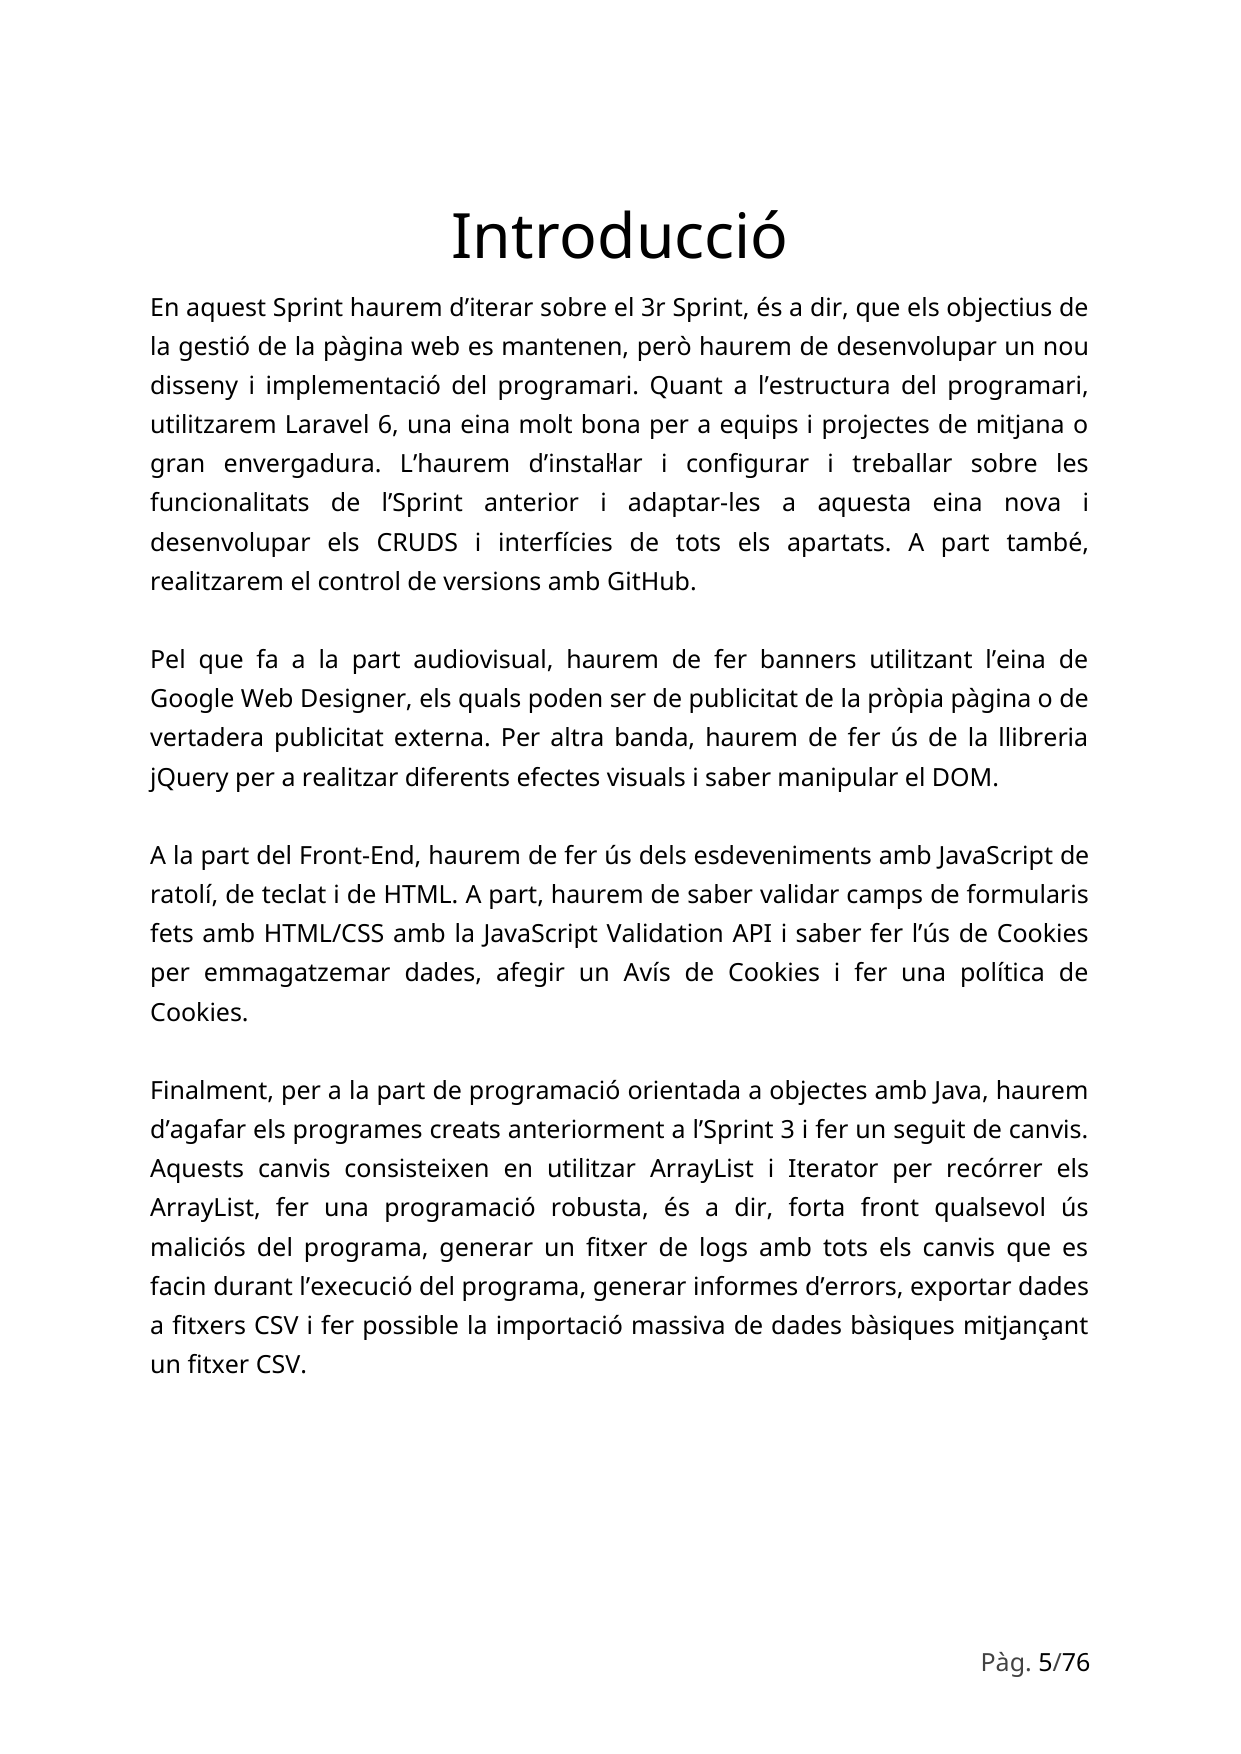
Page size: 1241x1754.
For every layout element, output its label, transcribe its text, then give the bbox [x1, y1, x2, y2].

text En aquest Sprint haurem d’iterar sobre el 3r Sprint, és a dir, que els objectius de la gestió de la pàgina web es mantenen, però haurem de desenvolupar un nou disseny i implementació del programari. Quant a l’estructura del programari, utilitzarem Laravel 6, una eina molt bona per a equips i projectes de mitjana o gran envergadura. L’haurem d’instal·lar i configurar i treballar sobre les funcionalitats de l’Sprint anterior i adaptar-les a aquesta eina nova i desenvolupar els CRUDS i interfícies de tots els apartats. A part també, realitzarem el control de versions amb GitHub. [150, 289, 1090, 597]
text Pel que fa a la part audiovisual, haurem de fer banners utilitzant l’eina de Google Web Designer, els quals poden ser de publicitat de la pròpia pàgina o de vertadera publicitat externa. Per altra banda, haurem de fer ús de la llibreria jQuery per a realitzar diferents efectes visuals i saber manipular el DOM. [150, 642, 1090, 793]
text Finalment, per a la part de programació orientada a objectes amb Java, haurem d’agafar els programes creats anteriorment a l’Sprint 3 i fer un seguit de canvis. Aquests canvis consisteixen en utilitzar ArrayList i Iterator per recórrer els ArrayList, fer una programació robusta, és a dir, forta front qualsevol ús maliciós del programa, generar un fitxer de logs amb tots els canvis que es facin durant l’execució del programa, generar informes d’errors, exportar dades a fitxers CSV i fer possible la importació massiva de dades bàsiques mitjançant un fitxer CSV. [150, 1073, 1090, 1381]
text A la part del Front-End, haurem de fer ús dels esdeveniments amb JavaScript de ratolí, de teclat i de HTML. A part, haurem de saber validar camps de formularis fets amb HTML/CSS amb la JavaScript Validation API i saber fer l’ús de Cookies per emmagatzemar dades, afegir un Avís de Cookies i fer una política de Cookies. [150, 838, 1090, 1028]
subtitle Introducció [150, 192, 1090, 277]
